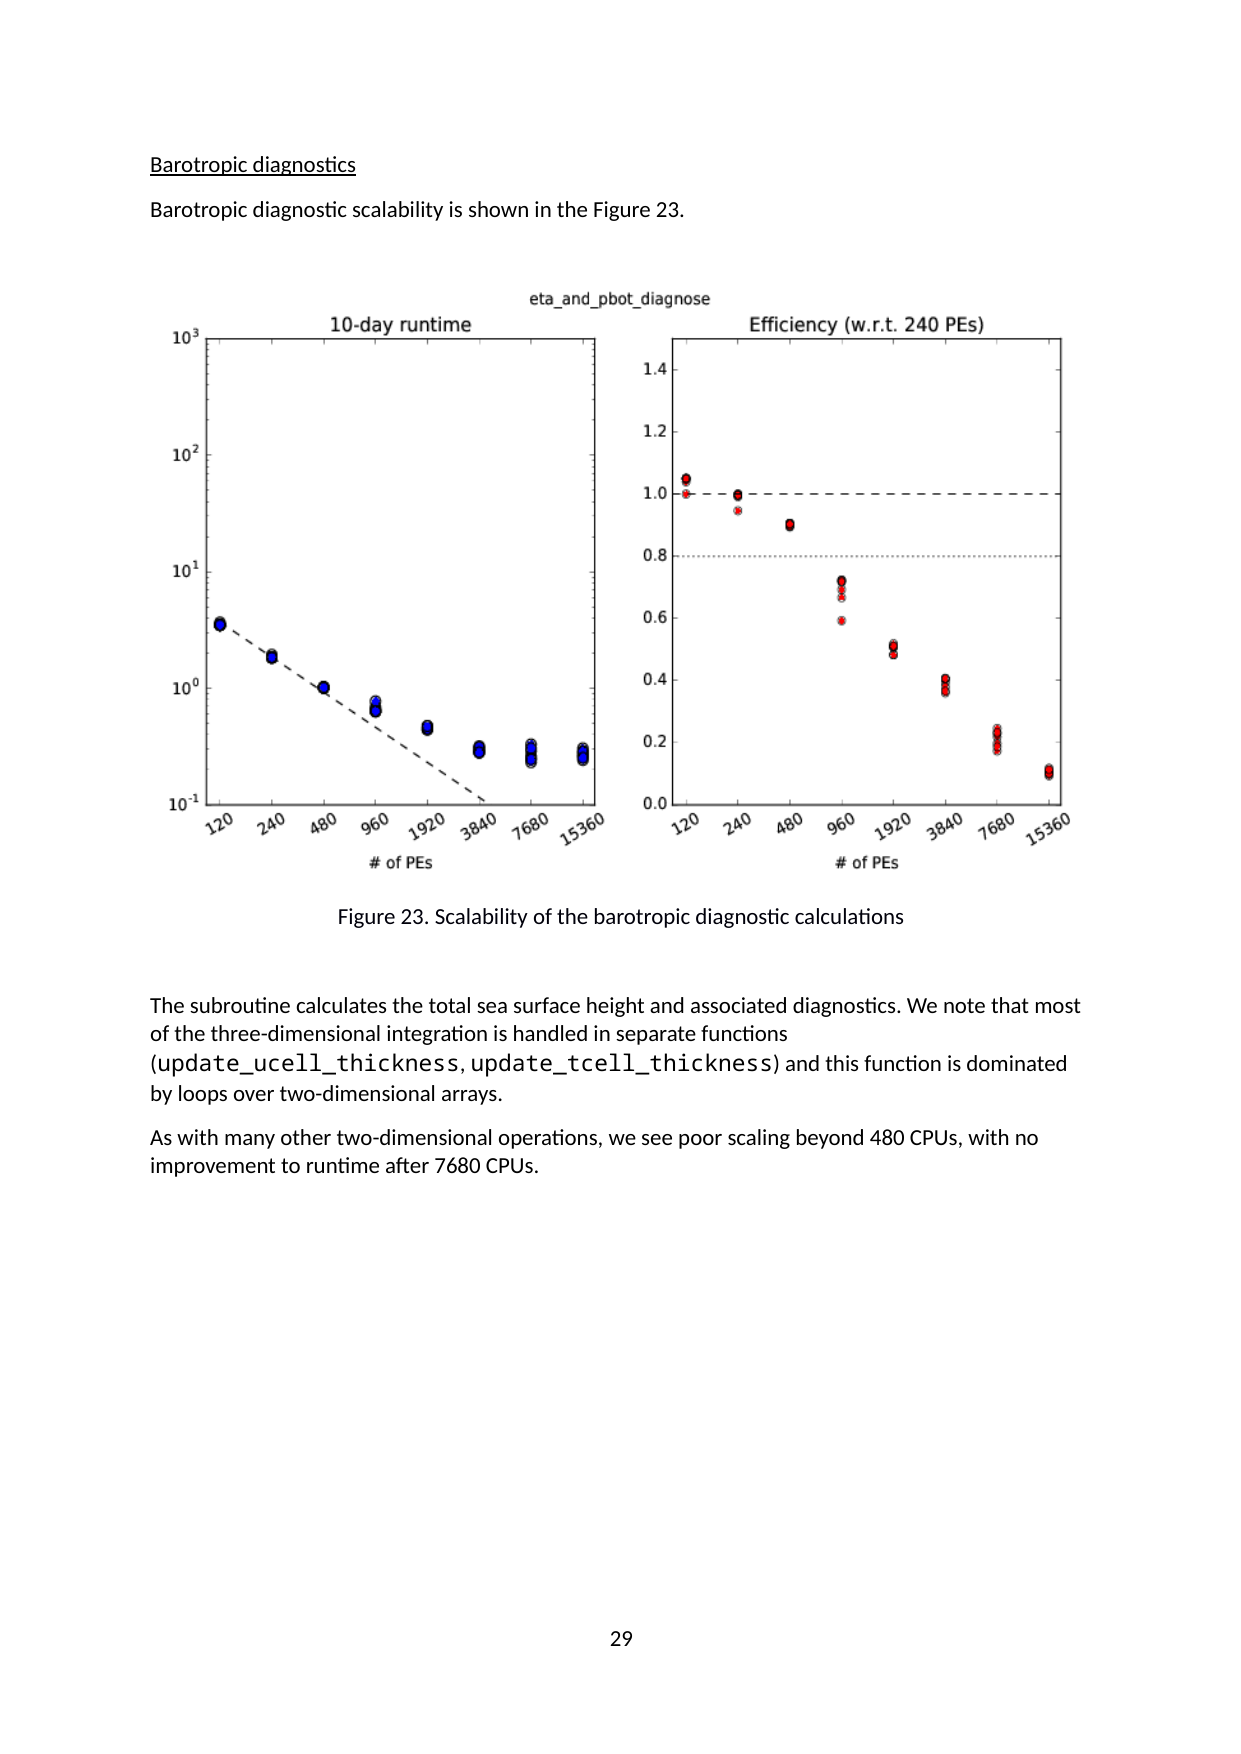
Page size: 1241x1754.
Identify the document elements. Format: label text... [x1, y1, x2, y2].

text Barotropic diagnostic scalability is shown in the Figure 23. [150, 195, 1092, 223]
text The subroutine calculates the total sea surface height and associated diagnostics. We note that most of the three-dimensional integration is handled in separate functions (update_ucell_thickness, update_tcell_thickness) and this function is dominated by loops over two-dimensional arrays. [150, 991, 1092, 1107]
picture [159, 284, 1083, 882]
text Figure 23. Scalability of the barotropic diagnostic calculations [150, 902, 1092, 930]
text As with many other two-dimensional operations, we see poor scaling beyond 480 CPUs, with no improvement to runtime after 7680 CPUs. [150, 1123, 1092, 1179]
text Barotropic diagnostics [150, 150, 1092, 178]
